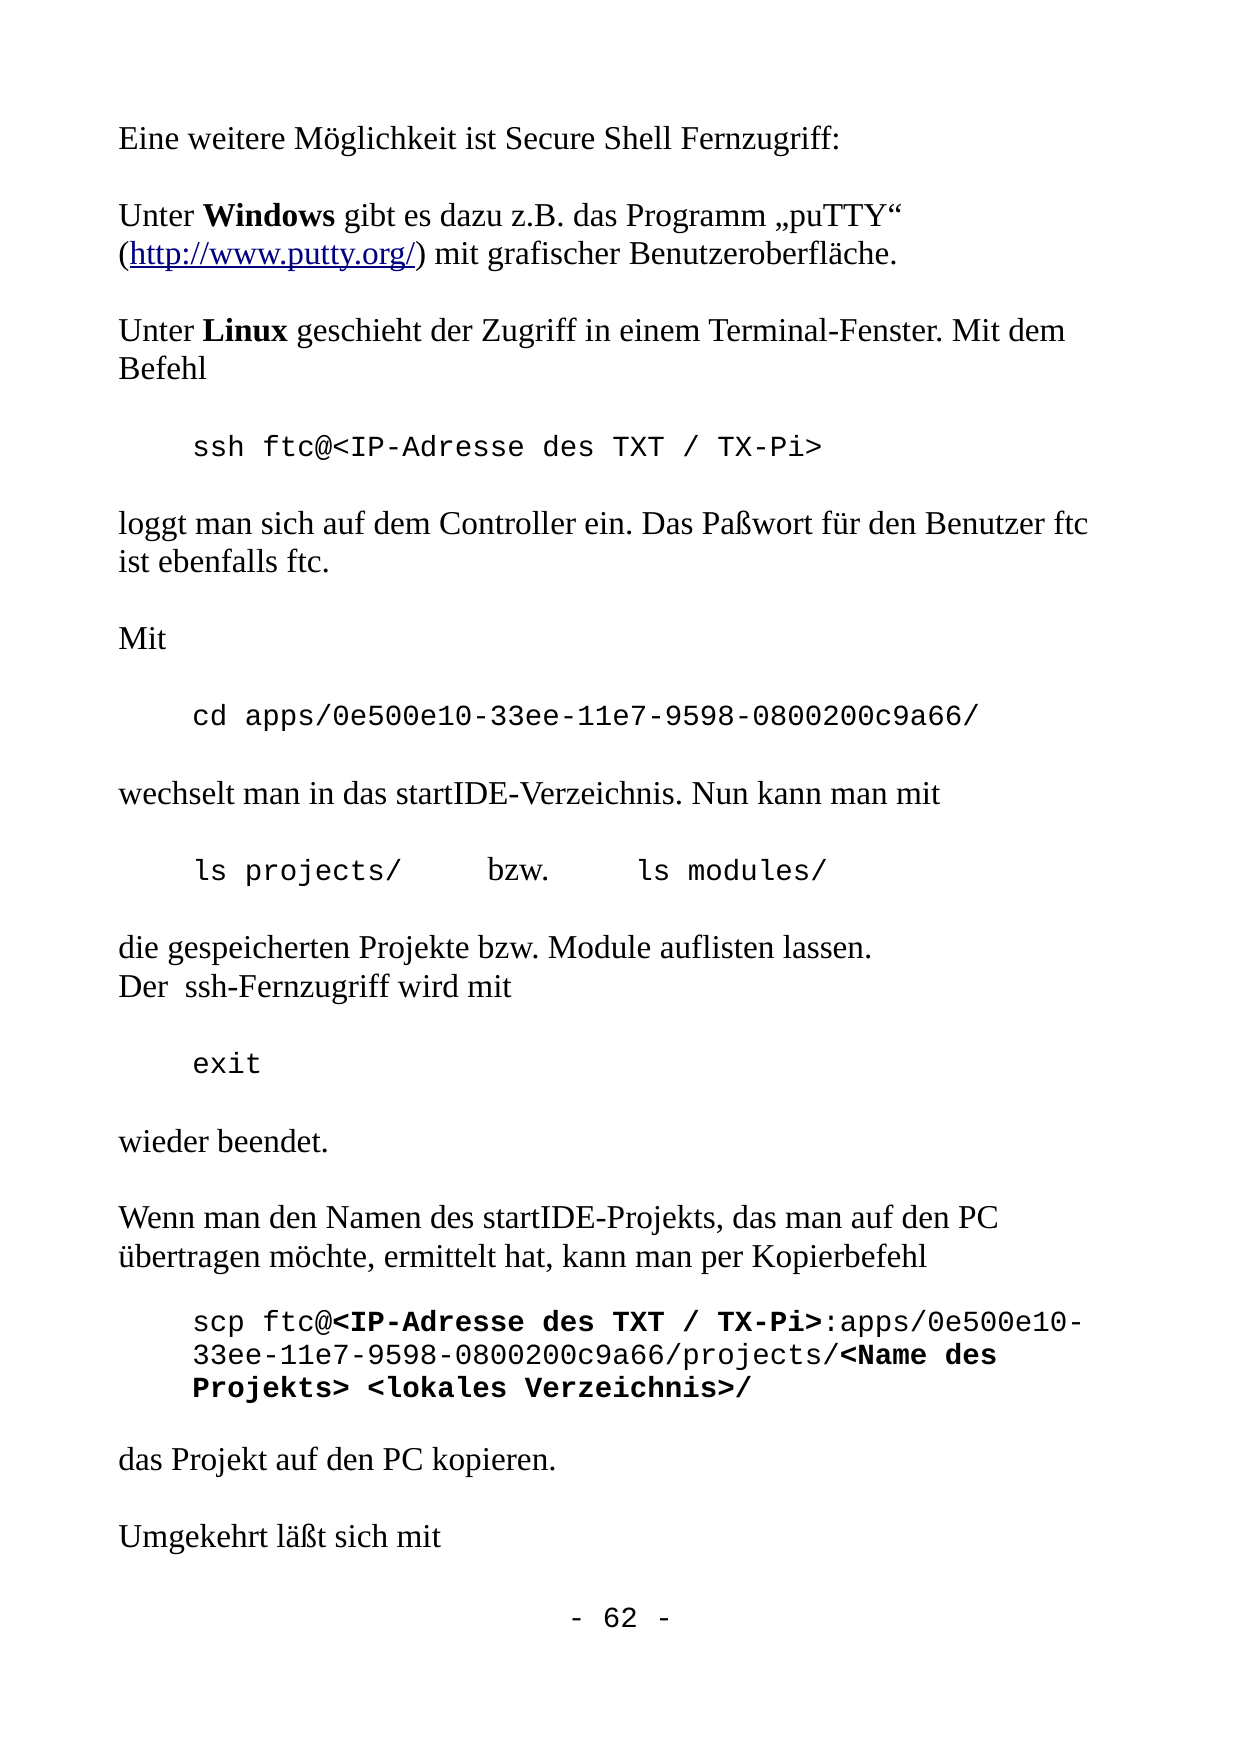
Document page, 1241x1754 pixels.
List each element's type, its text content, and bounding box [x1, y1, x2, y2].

text ssh ftc@<IP-Adresse des TXT / TX-Pi> [118, 425, 1122, 465]
text Unter Linux geschieht der Zugriff in einem Terminal-Fenster. Mit dem Befehl [118, 310, 1122, 386]
text die gespeicherten Projekte bzw. Module auflisten lassen. [118, 928, 1122, 966]
text wechselt man in das startIDE-Verzeichnis. Nun kann man mit [118, 773, 1122, 811]
text Unter Windows gibt es dazu z.B. das Programm „puTTY“ (http://www.putty.org/) mit grafischer Benutzeroberfläche. [118, 195, 1122, 271]
text Wenn man den Namen des startIDE-Projekts, das man auf den PC übertragen möchte, ermittelt hat, kann man per Kopierbefehl [118, 1198, 1122, 1274]
text wieder beendet. [118, 1121, 1122, 1159]
text scp ftc@<IP-Adresse des TXT / TX-Pi>:apps/0e500e10- 33ee-11e7-9598-0800200c9a66/projects/<Name des Projekts> <lokales Verzeichnis>/ [118, 1307, 1122, 1406]
text Eine weitere Möglichkeit ist Secure Shell Fernzugriff: [118, 118, 1122, 156]
text Umgekehrt läßt sich mit [118, 1516, 1122, 1583]
text ls projects/ bzw. ls modules/ [118, 849, 1122, 889]
text loggt man sich auf dem Controller ein. Das Paßwort für den Benutzer ftc ist ebenfalls ftc. [118, 503, 1122, 580]
text das Projekt auf den PC kopieren. [118, 1439, 1122, 1478]
text Mit [118, 618, 1122, 656]
text exit [118, 1043, 1122, 1083]
text Der ssh-Fernzugriff wird mit [118, 966, 1122, 1004]
text cd apps/0e500e10-33ee-11e7-9598-0800200c9a66/ [118, 695, 1122, 734]
